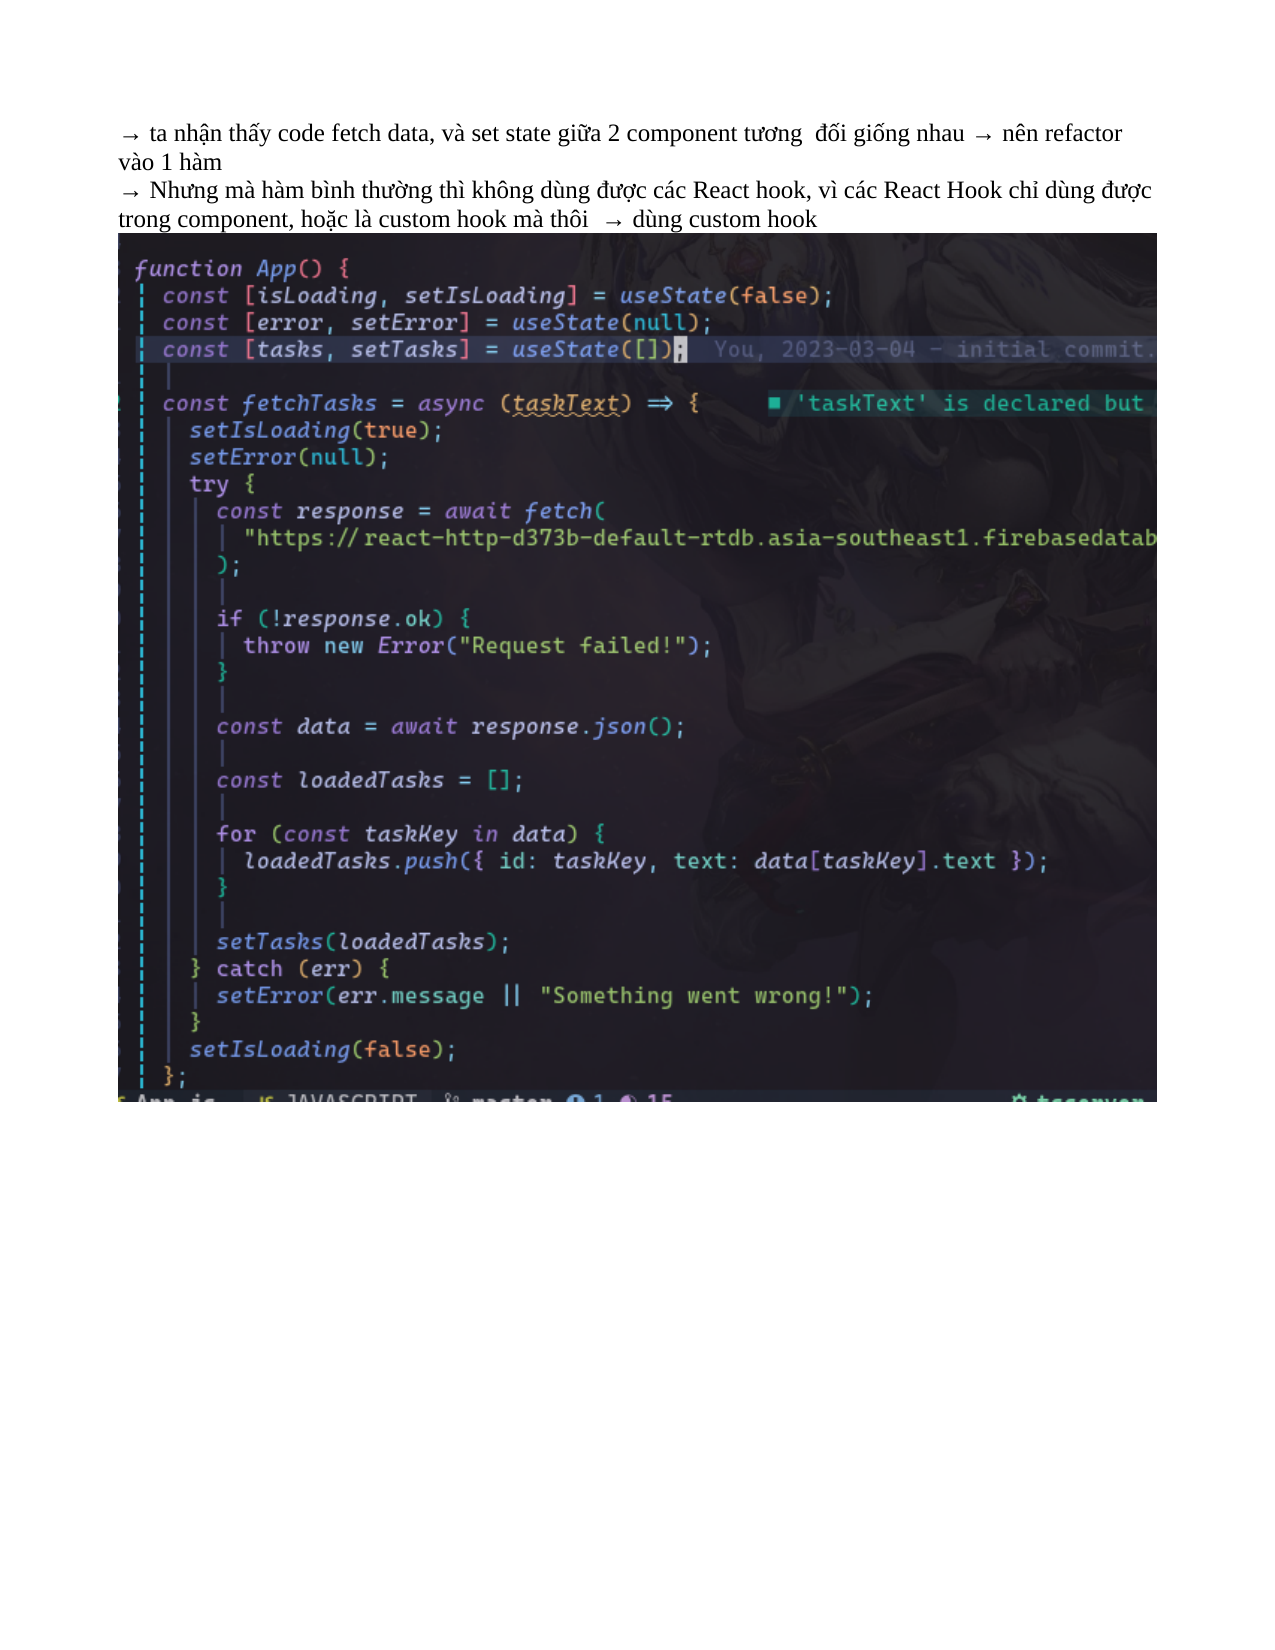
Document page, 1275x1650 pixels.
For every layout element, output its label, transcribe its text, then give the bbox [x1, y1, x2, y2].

picture [118, 233, 1157, 1102]
text → Nhưng mà hàm bình thường thì không dùng được các React hook, vì các React Hook chỉ dùng được trong component, hoặc là custom hook mà thôi → dùng custom hook [118, 176, 1157, 233]
text → ta nhận thấy code fetch data, và set state giữa 2 component tương đối giống nhau → nên refactor vào 1 hàm [118, 118, 1157, 176]
